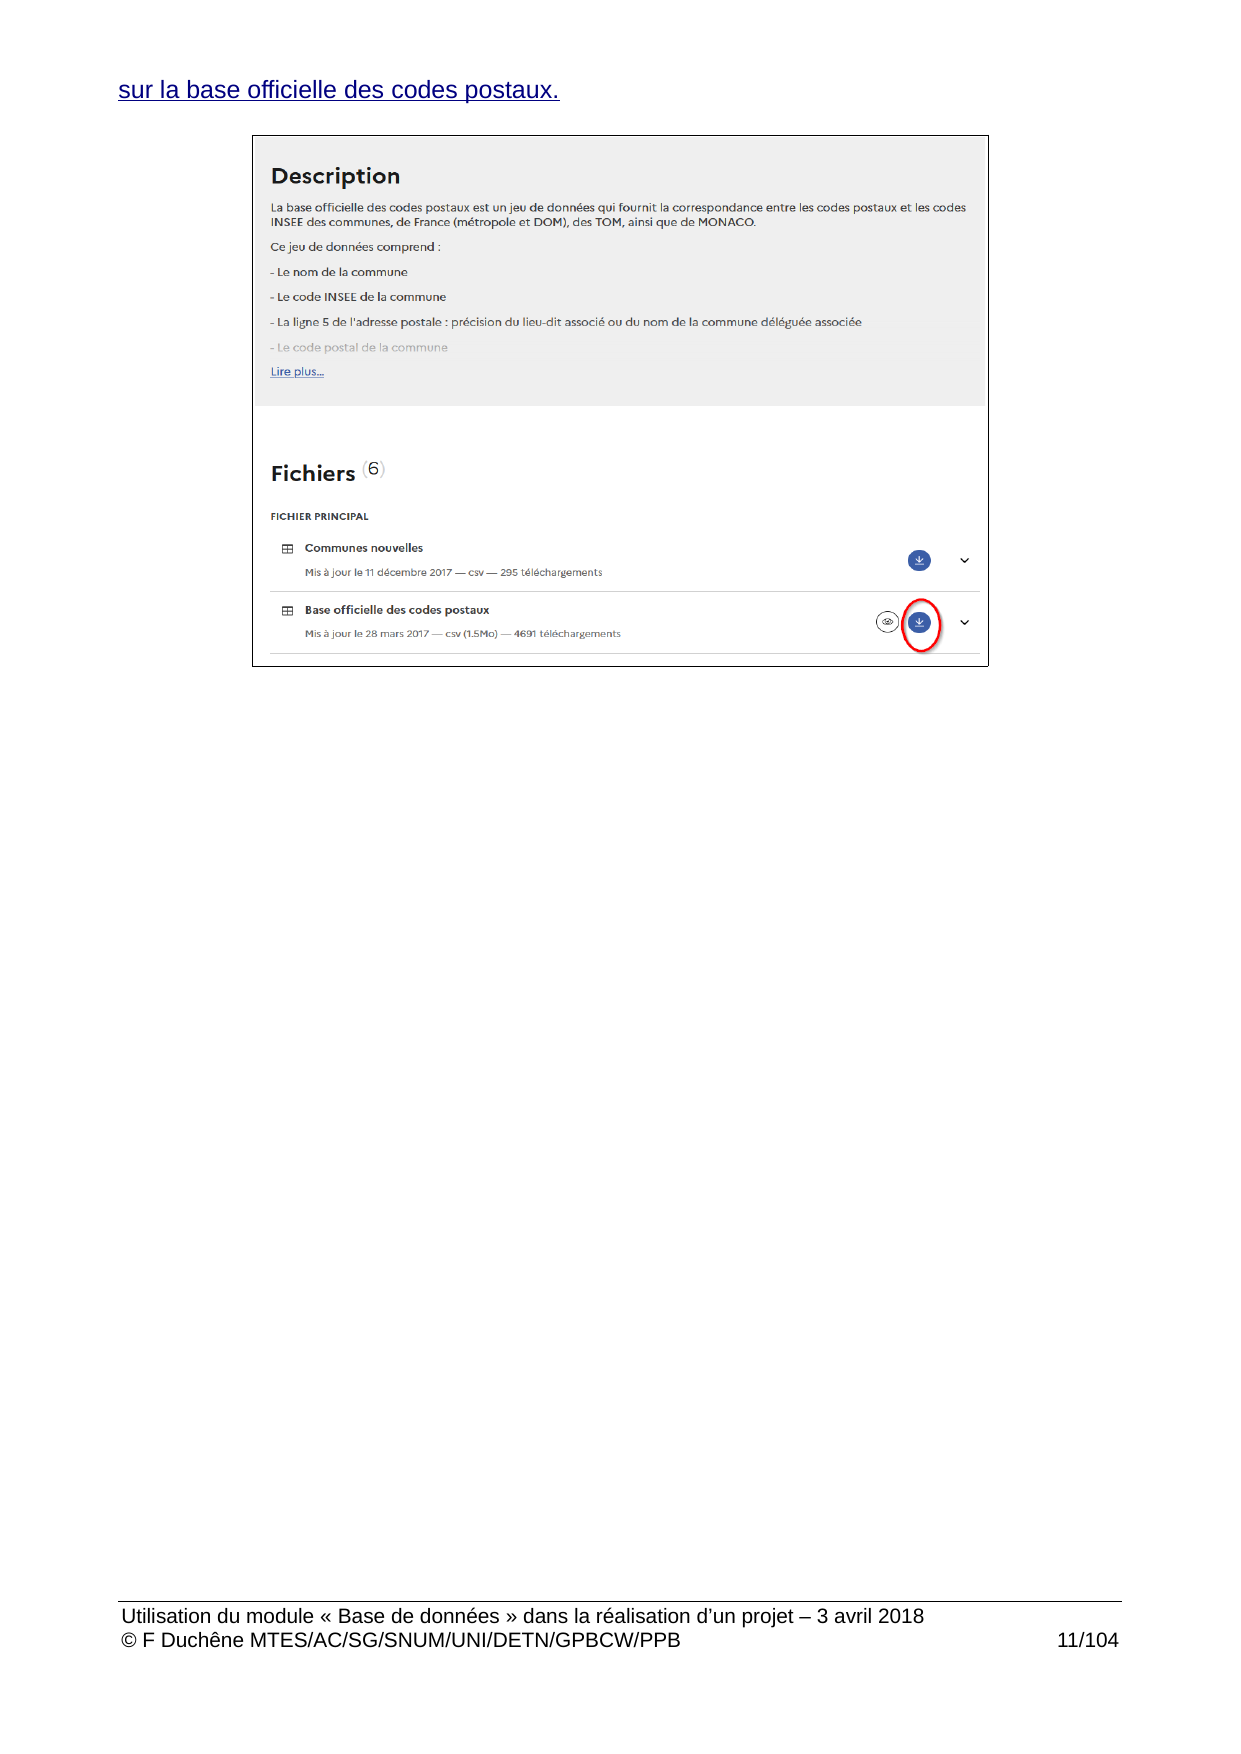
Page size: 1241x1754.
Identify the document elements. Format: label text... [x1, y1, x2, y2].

text sur la base officielle des codes postaux. [118, 75, 1122, 104]
picture [255, 137, 986, 663]
